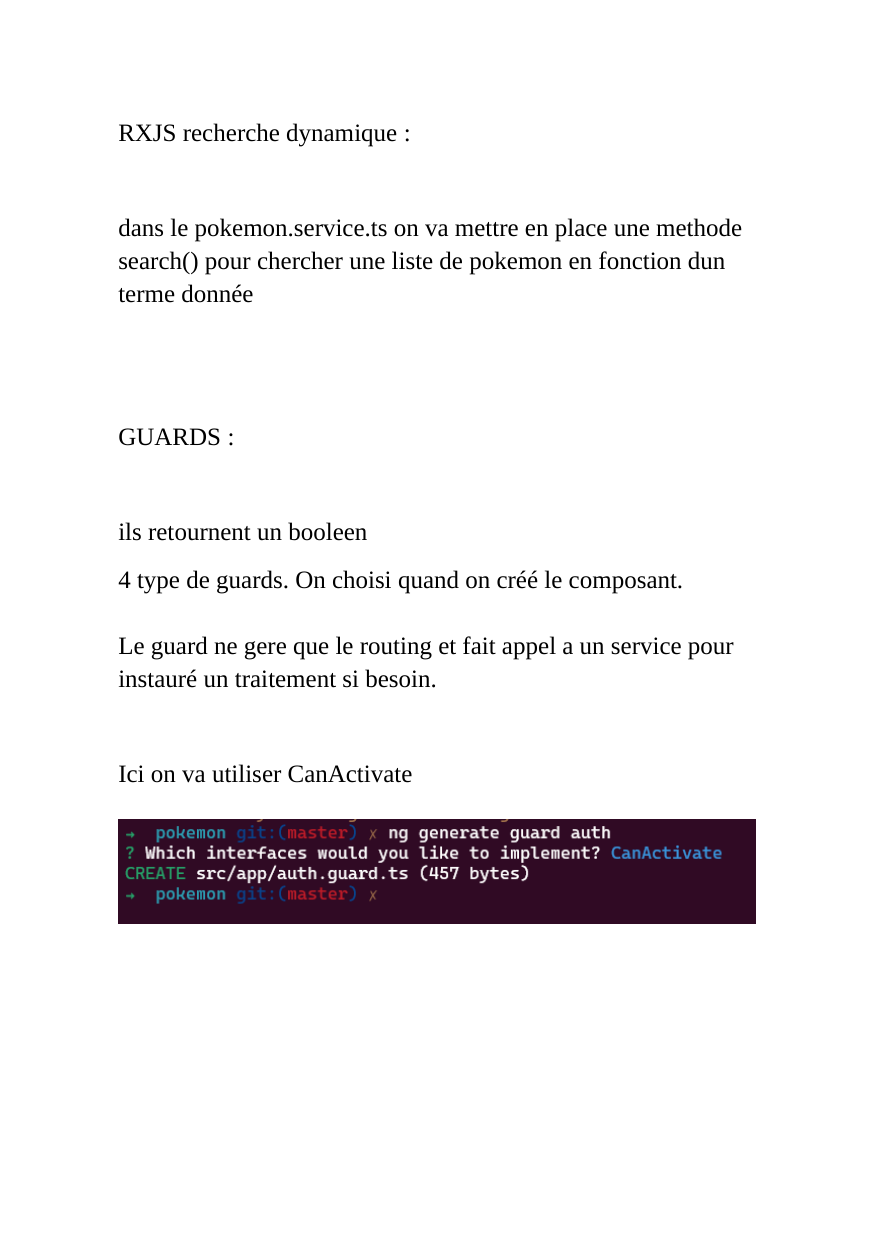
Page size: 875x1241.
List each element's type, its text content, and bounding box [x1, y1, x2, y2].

picture [118, 819, 756, 924]
text Ici on va utiliser CanActivate [118, 759, 756, 788]
text 4 type de guards. On choisi quand on créé le composant. Le guard ne gere que le routing et fait appel a un service pour instauré un traitement si besoin. [118, 565, 756, 693]
text ils retournent un booleen [118, 517, 756, 546]
text GUARDS : [118, 422, 756, 451]
text RXJS recherche dynamique : [118, 118, 756, 147]
text dans le pokemon.service.ts on va mettre en place une methode search() pour chercher une liste de pokemon en fonction dun terme donnée [118, 213, 756, 308]
